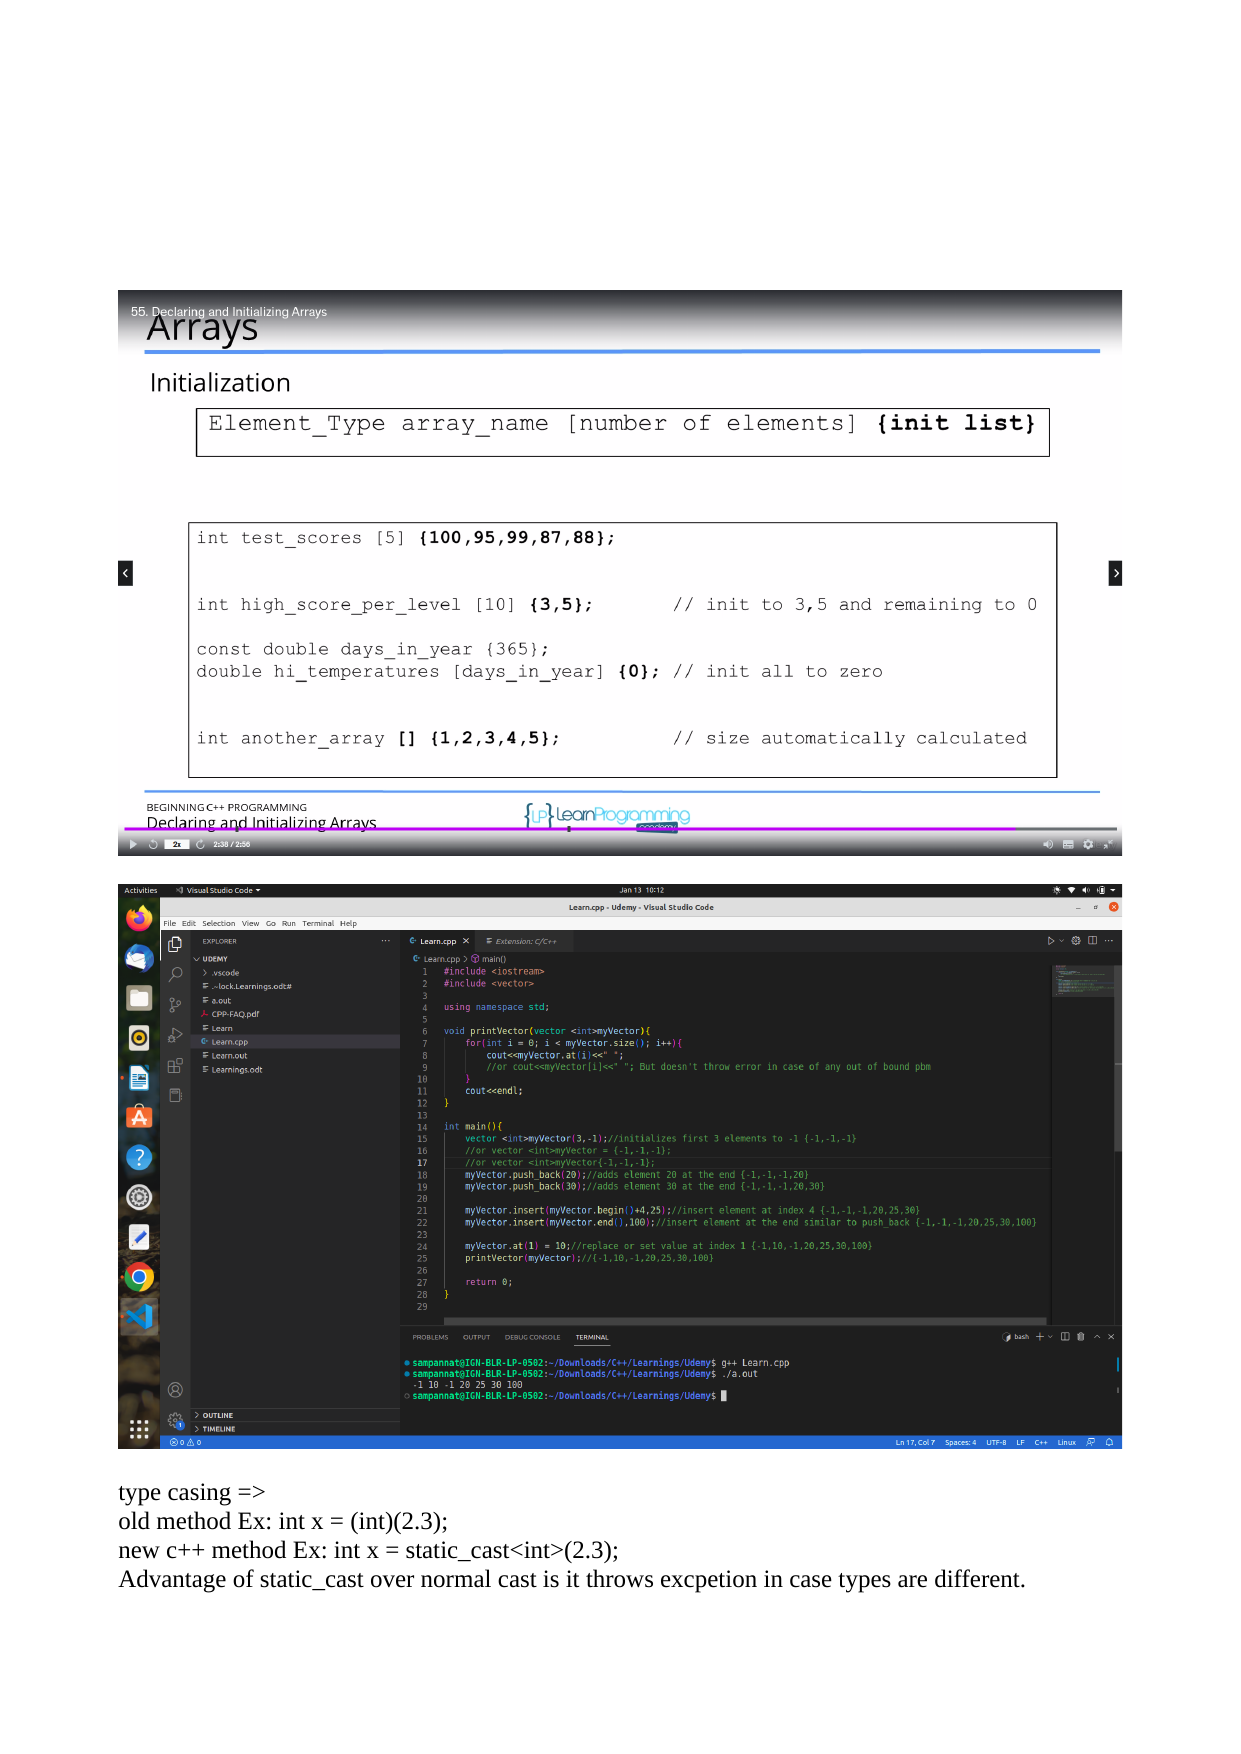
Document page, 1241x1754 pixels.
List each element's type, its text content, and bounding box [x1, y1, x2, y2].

text Advantage of static_cast over normal cast is it throws excpetion in case types are different. [118, 1564, 1122, 1592]
text type casing => [118, 1477, 1122, 1506]
text old method Ex: int x = (int)(2.3); [118, 1506, 1122, 1535]
picture [118, 884, 1123, 1449]
picture [118, 290, 1123, 856]
text new c++ method Ex: int x = static_cast<int>(2.3); [118, 1535, 1122, 1564]
